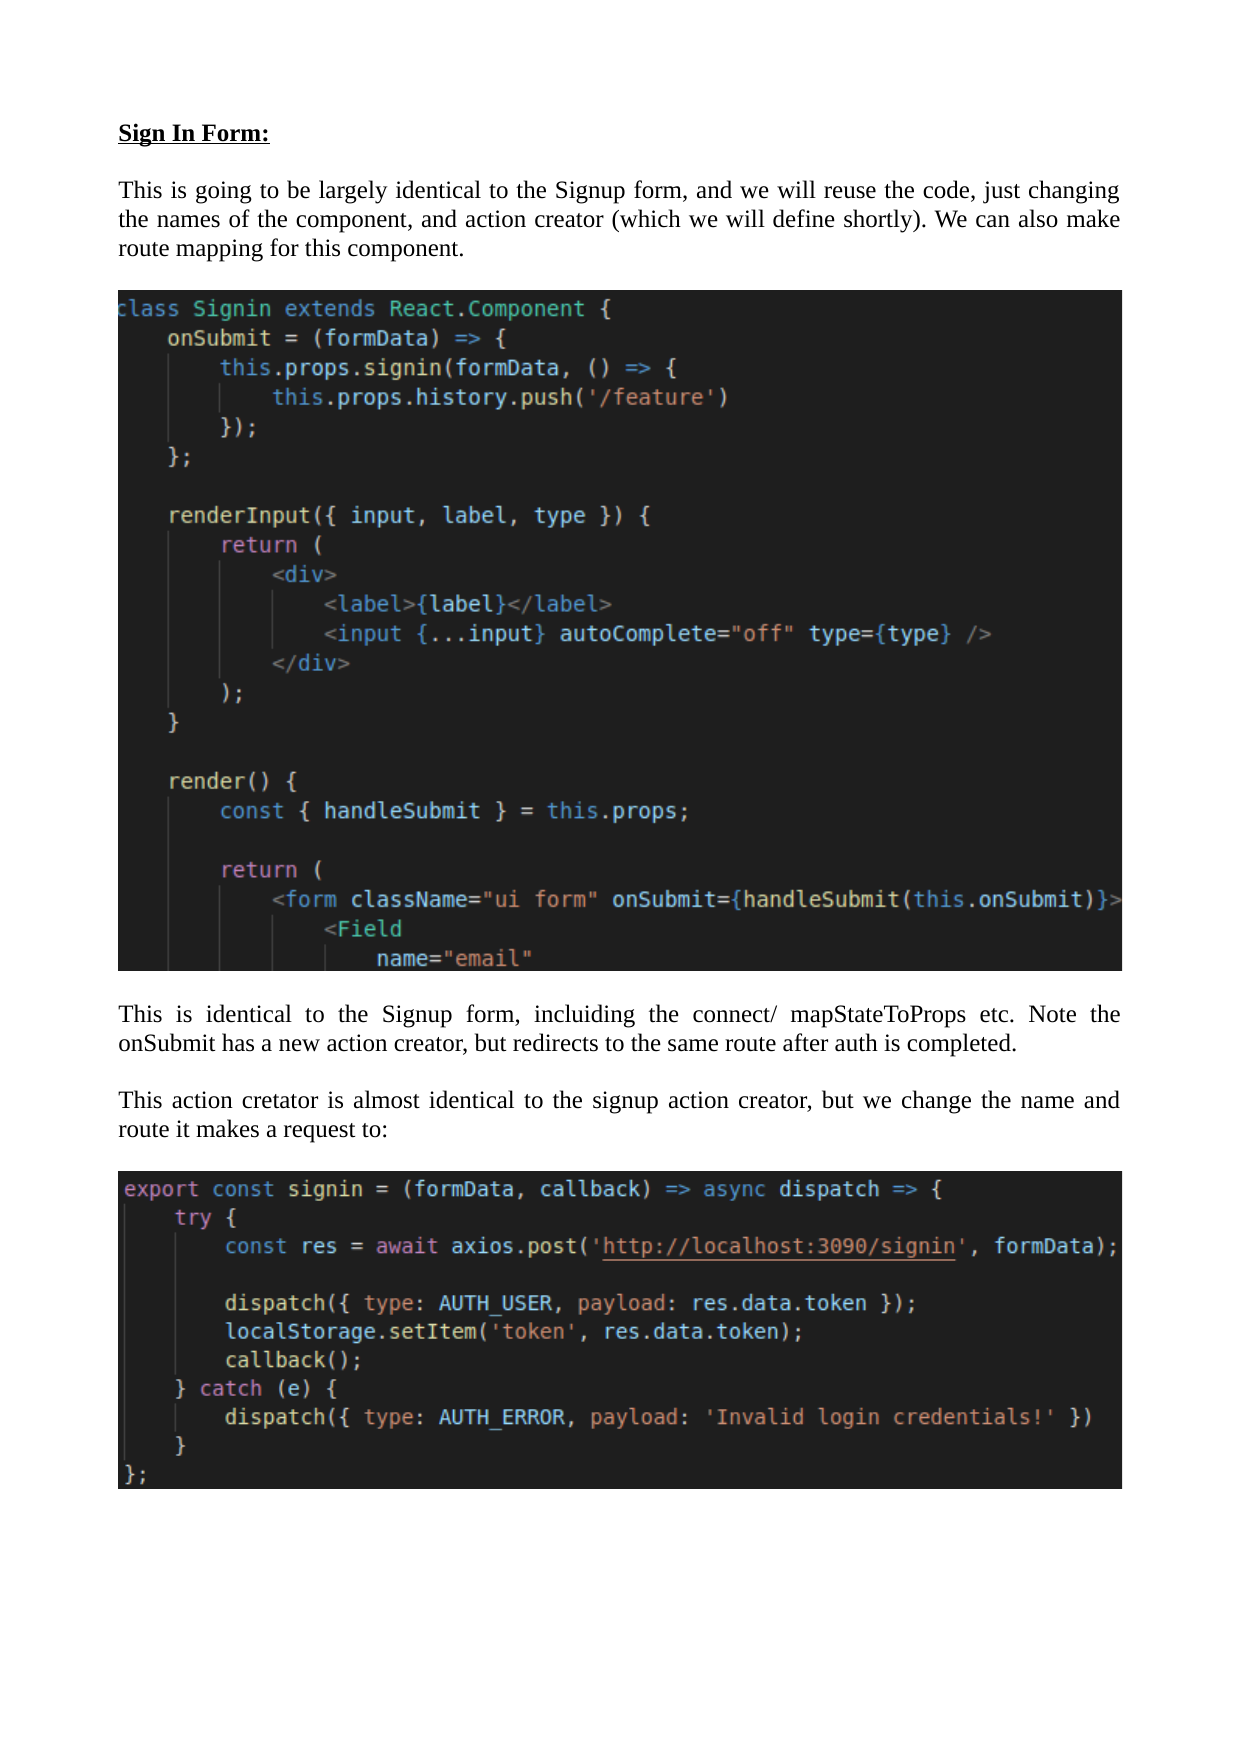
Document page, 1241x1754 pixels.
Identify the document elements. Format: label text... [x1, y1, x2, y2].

text This is going to be largely identical to the Signup form, and we will reuse the code, just changing the names of the component, and action creator (which we will define shortly). We can also make route mapping for this component. [118, 176, 1122, 262]
text This action cretator is almost identical to the signup action creator, but we change the name and route it makes a request to: [118, 1085, 1122, 1143]
text Sign In Form: [118, 118, 1122, 147]
text This is identical to the Signup form, incluiding the connect/ mapStateToProps etc. Note the onSubmit has a new action creator, but redirects to the same route after auth is completed. [118, 999, 1122, 1056]
picture [118, 290, 1123, 971]
picture [118, 1171, 1123, 1489]
